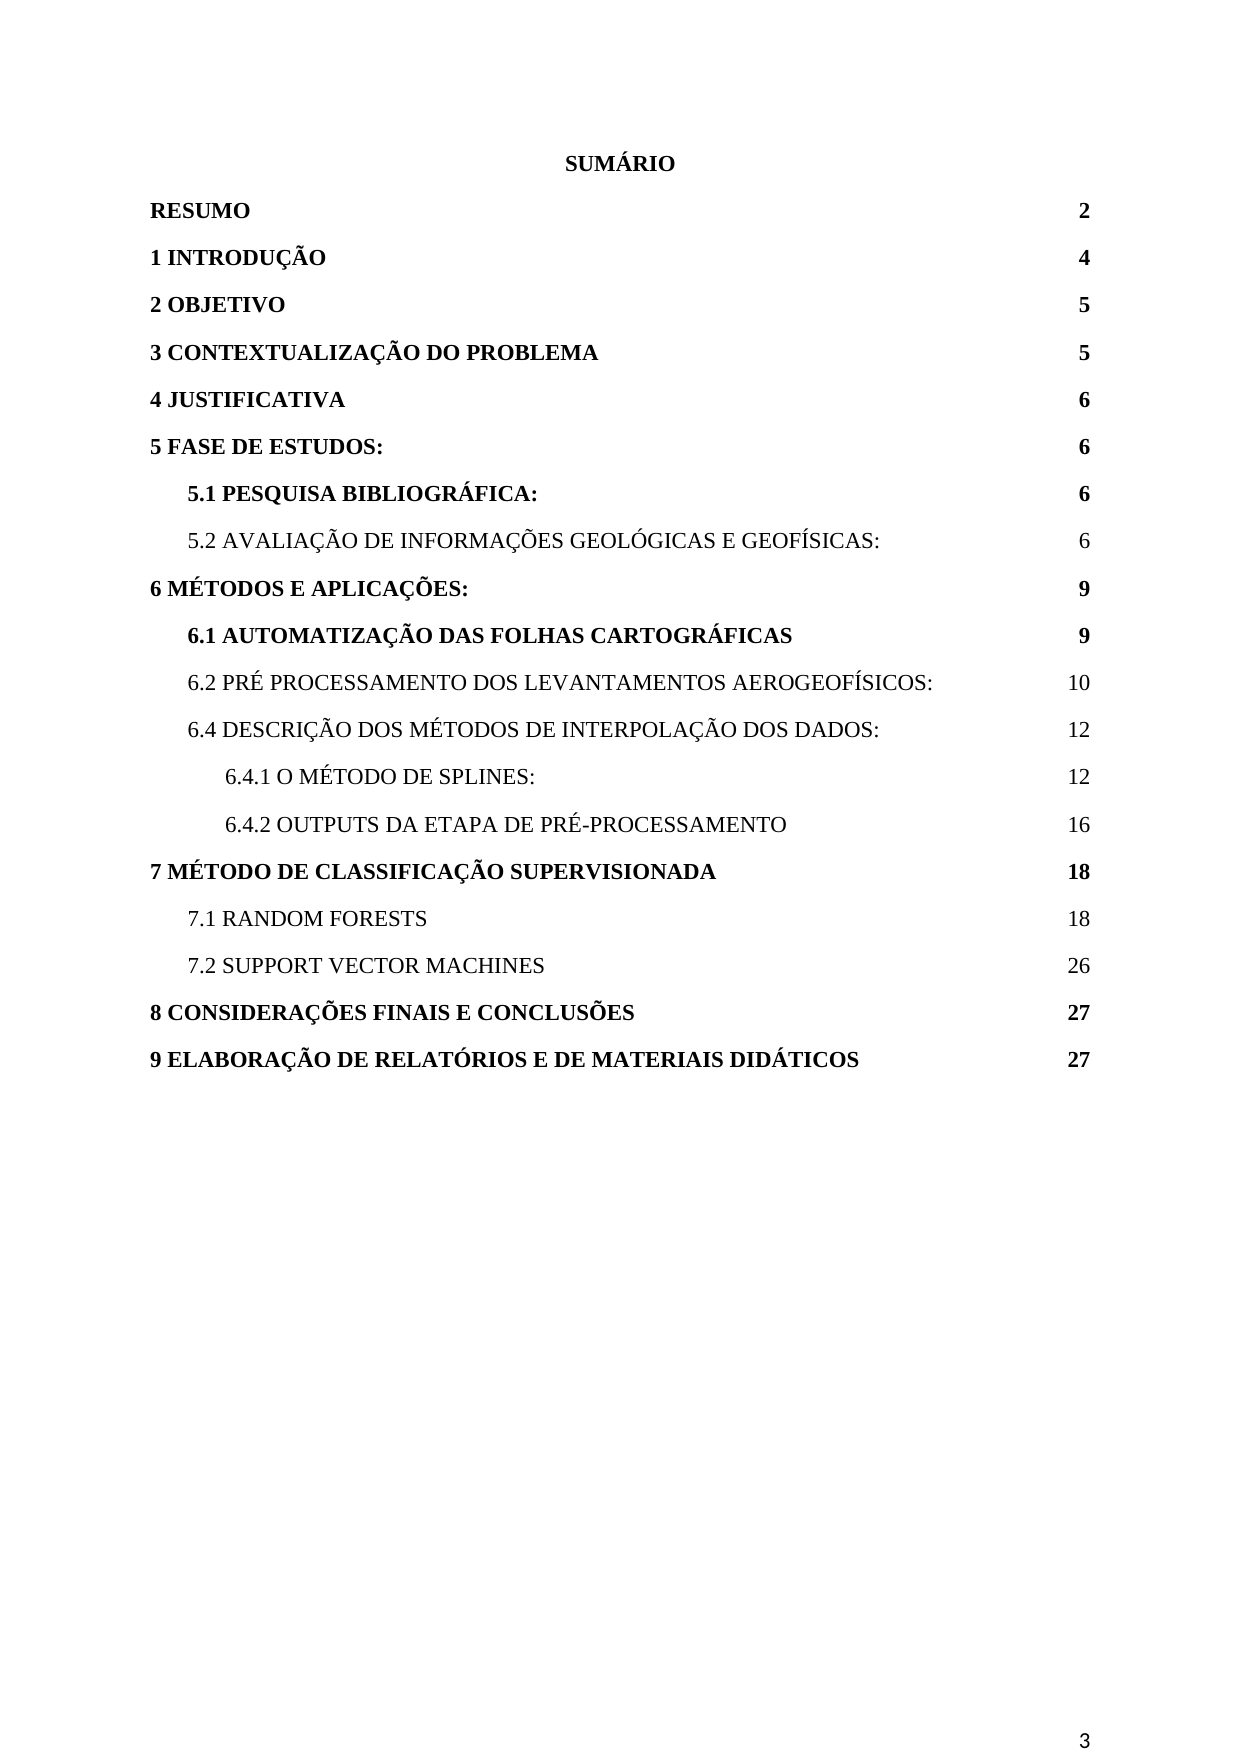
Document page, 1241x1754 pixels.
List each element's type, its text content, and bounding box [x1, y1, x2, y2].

text 5.2 AVALIAÇÃO DE INFORMAÇÕES GEOLÓGICAS E GEOFÍSICAS: 6 [187, 527, 1090, 554]
text 5.1 PESQUISA BIBLIOGRÁFICA: 6 [187, 480, 1090, 507]
text 6.2 PRÉ PROCESSAMENTO DOS LEVANTAMENTOS AEROGEOFÍSICOS: 10 [187, 669, 1090, 695]
text 1 INTRODUÇÃO 4 [150, 244, 1090, 271]
text 2 OBJETIVO 5 [150, 292, 1090, 318]
text 7.2 SUPPORT VECTOR MACHINES 26 [187, 952, 1090, 978]
text 6.4.1 O MÉTODO DE SPLINES: 12 [225, 763, 1090, 790]
text 6 MÉTODOS E APLICAÇÕES: 9 [150, 575, 1090, 601]
text 8 CONSIDERAÇÕES FINAIS E CONCLUSÕES 27 [150, 999, 1090, 1026]
text 4 JUSTIFICATIVA 6 [150, 386, 1090, 412]
text RESUMO 2 [150, 197, 1090, 223]
text 6.1 AUTOMATIZAÇÃO DAS FOLHAS CARTOGRÁFICAS 9 [187, 622, 1090, 648]
text 7.1 RANDOM FORESTS 18 [187, 905, 1090, 931]
text 6.4.2 OUTPUTS DA ETAPA DE PRÉ-PROCESSAMENTO 16 [225, 811, 1090, 837]
text 7 MÉTODO DE CLASSIFICAÇÃO SUPERVISIONADA 18 [150, 858, 1090, 884]
text 5 FASE DE ESTUDOS: 6 [150, 433, 1090, 459]
title SUMÁRIO [150, 150, 1090, 176]
text 6.4 DESCRIÇÃO DOS MÉTODOS DE INTERPOLAÇÃO DOS DADOS: 12 [187, 716, 1090, 743]
text 9 ELABORAÇÃO DE RELATÓRIOS E DE MATERIAIS DIDÁTICOS 27 [150, 1047, 1090, 1073]
text 3 CONTEXTUALIZAÇÃO DO PROBLEMA 5 [150, 339, 1090, 365]
